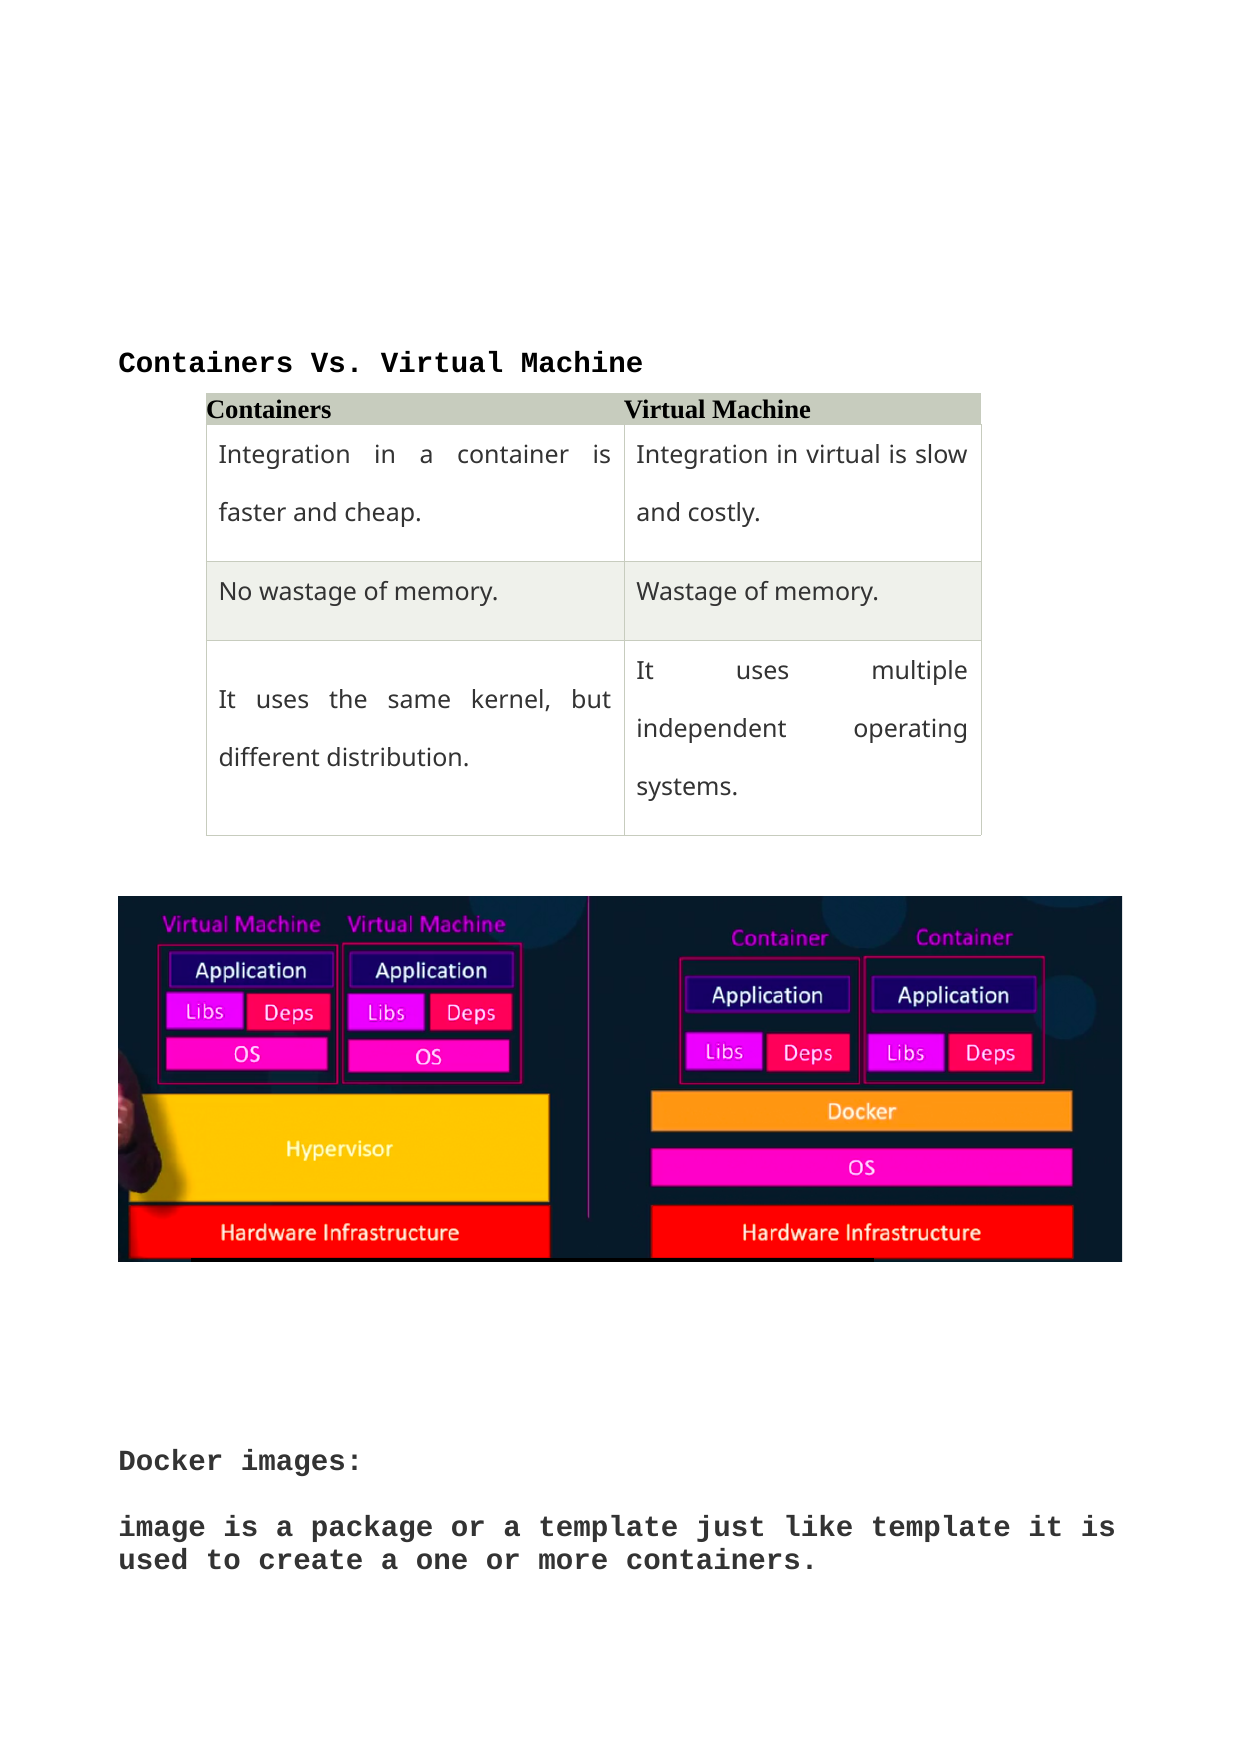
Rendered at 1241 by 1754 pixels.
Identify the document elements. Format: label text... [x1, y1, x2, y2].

table_cell It uses the same kernel, but different distribution. [207, 641, 624, 835]
subtitle Containers Vs. Virtual Machine [118, 348, 1122, 381]
table_cell Wastage of memory. [625, 562, 981, 640]
table_header Virtual Machine [624, 393, 981, 424]
table_cell Integration in a container is faster and cheap. [207, 425, 624, 561]
table_cell It uses multiple independent operating systems. [625, 641, 981, 835]
table_header Containers [206, 393, 624, 424]
picture [118, 896, 1123, 1262]
table_cell No wastage of memory. [207, 562, 624, 640]
text image is a package or a template just like template it is used to create a one or more containers. [118, 1512, 1122, 1578]
table_cell Integration in virtual is slow and costly. [625, 425, 981, 561]
text Docker images: [118, 1446, 1122, 1479]
